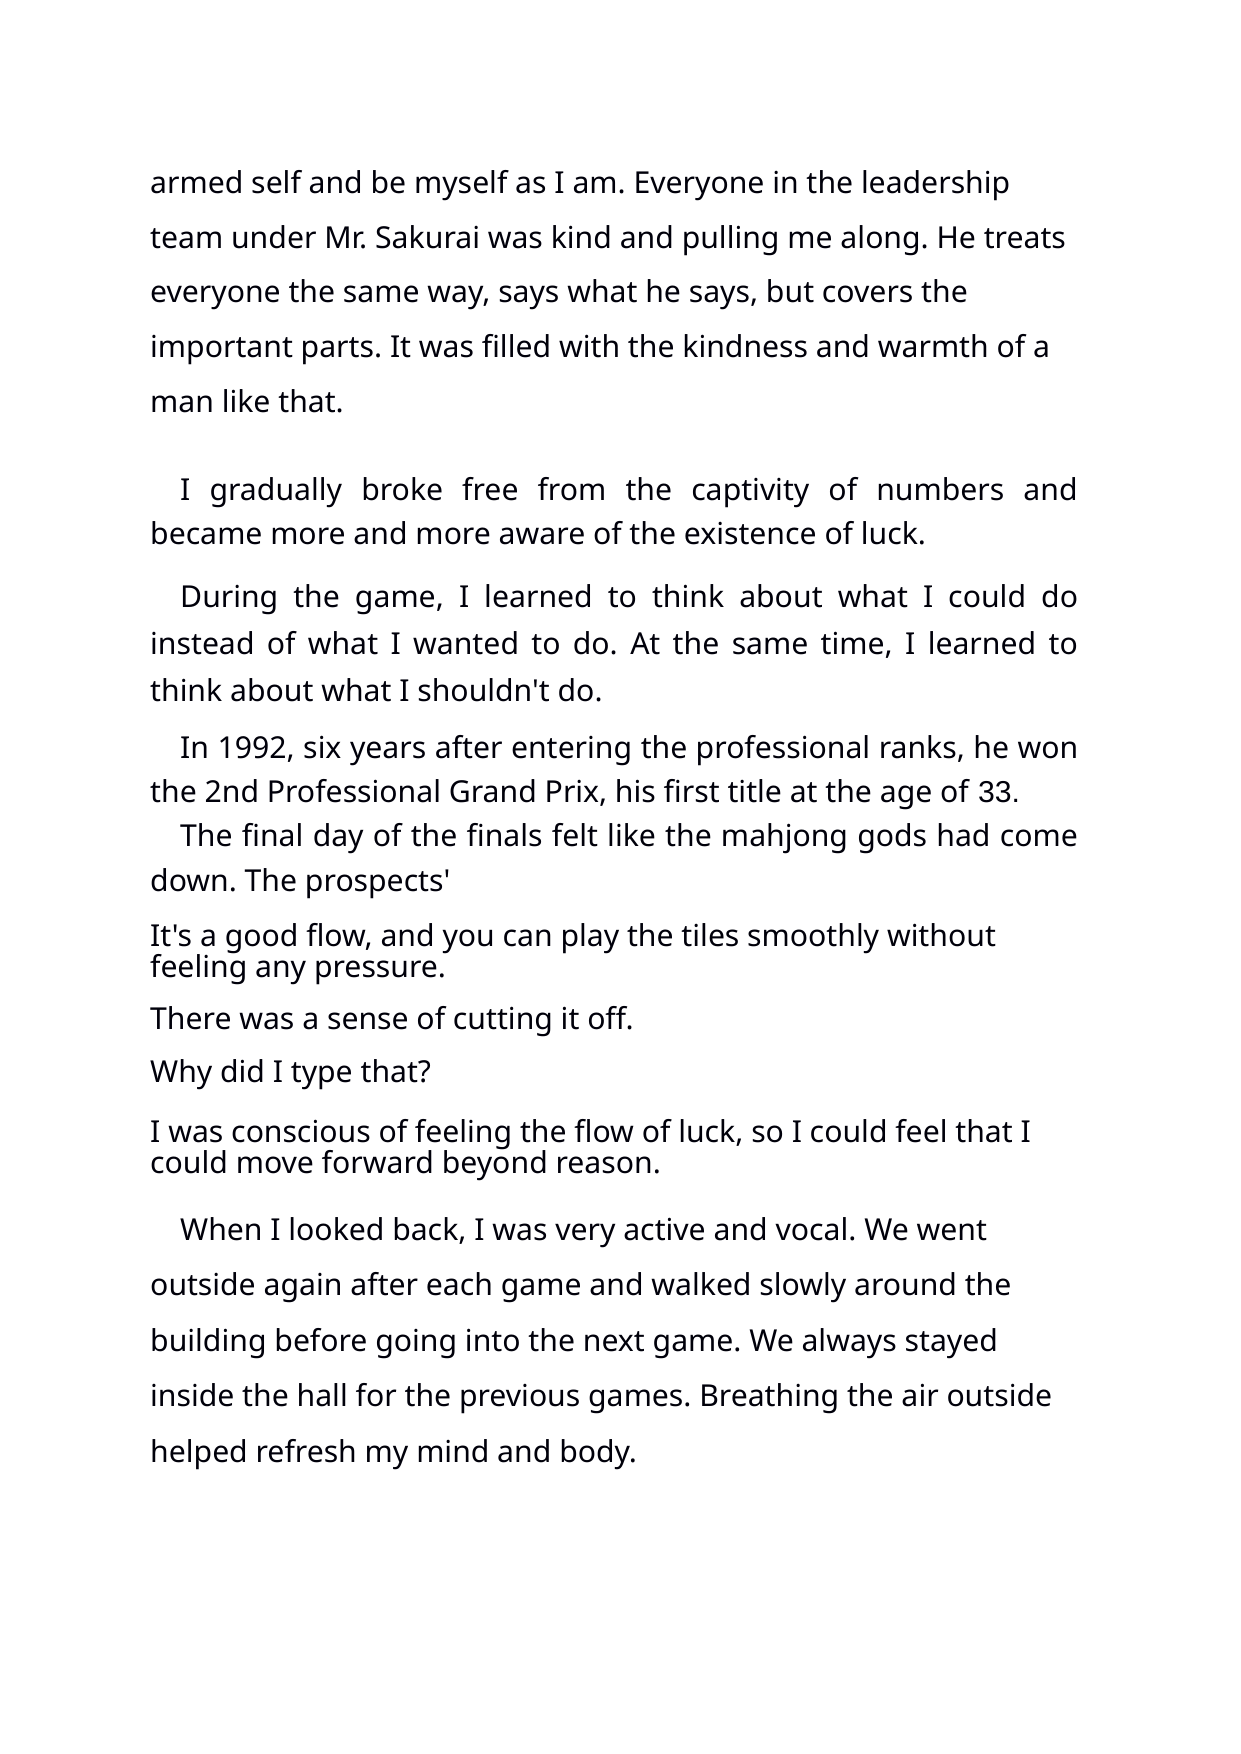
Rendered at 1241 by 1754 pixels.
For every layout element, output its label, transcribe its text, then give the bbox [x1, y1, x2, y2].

text During the game, I learned to think about what I could do instead of what I wanted to do. At the same time, I learned to think about what I shouldn't do. [150, 570, 1079, 711]
text It's a good flow, and you can play the tiles smoothly without feeling any pressure. [150, 922, 1090, 983]
text I gradually broke free from the captivity of numbers and became more and more aware of the existence of luck. [150, 465, 1079, 553]
text The final day of the finals felt like the mahjong gods had come down. The prospects' [150, 811, 1079, 900]
text There was a sense of cutting it off. [150, 1005, 1090, 1036]
text Why did I type that? [150, 1058, 1090, 1088]
text In 1992, six years after entering the professional ranks, he won the 2nd Professional Grand Prix, his first title at the age of 33. [150, 723, 1079, 811]
text I was conscious of feeling the flow of luck, so I could feel that I could move forward beyond reason. [150, 1119, 1090, 1179]
text When I looked back, I was very active and vocal. We went outside again after each game and walked slowly around the building before going into the next game. We always stayed inside the hall for the previous games. Breathing the air outside helped refresh my mind and body. [150, 1196, 1079, 1473]
text armed self and be myself as I am. Everyone in the leadership team under Mr. Sakurai was kind and pulling me along. He treats everyone the same way, says what he says, but covers the important parts. It was filled with the kindness and warmth of a man like that. [150, 150, 1079, 423]
